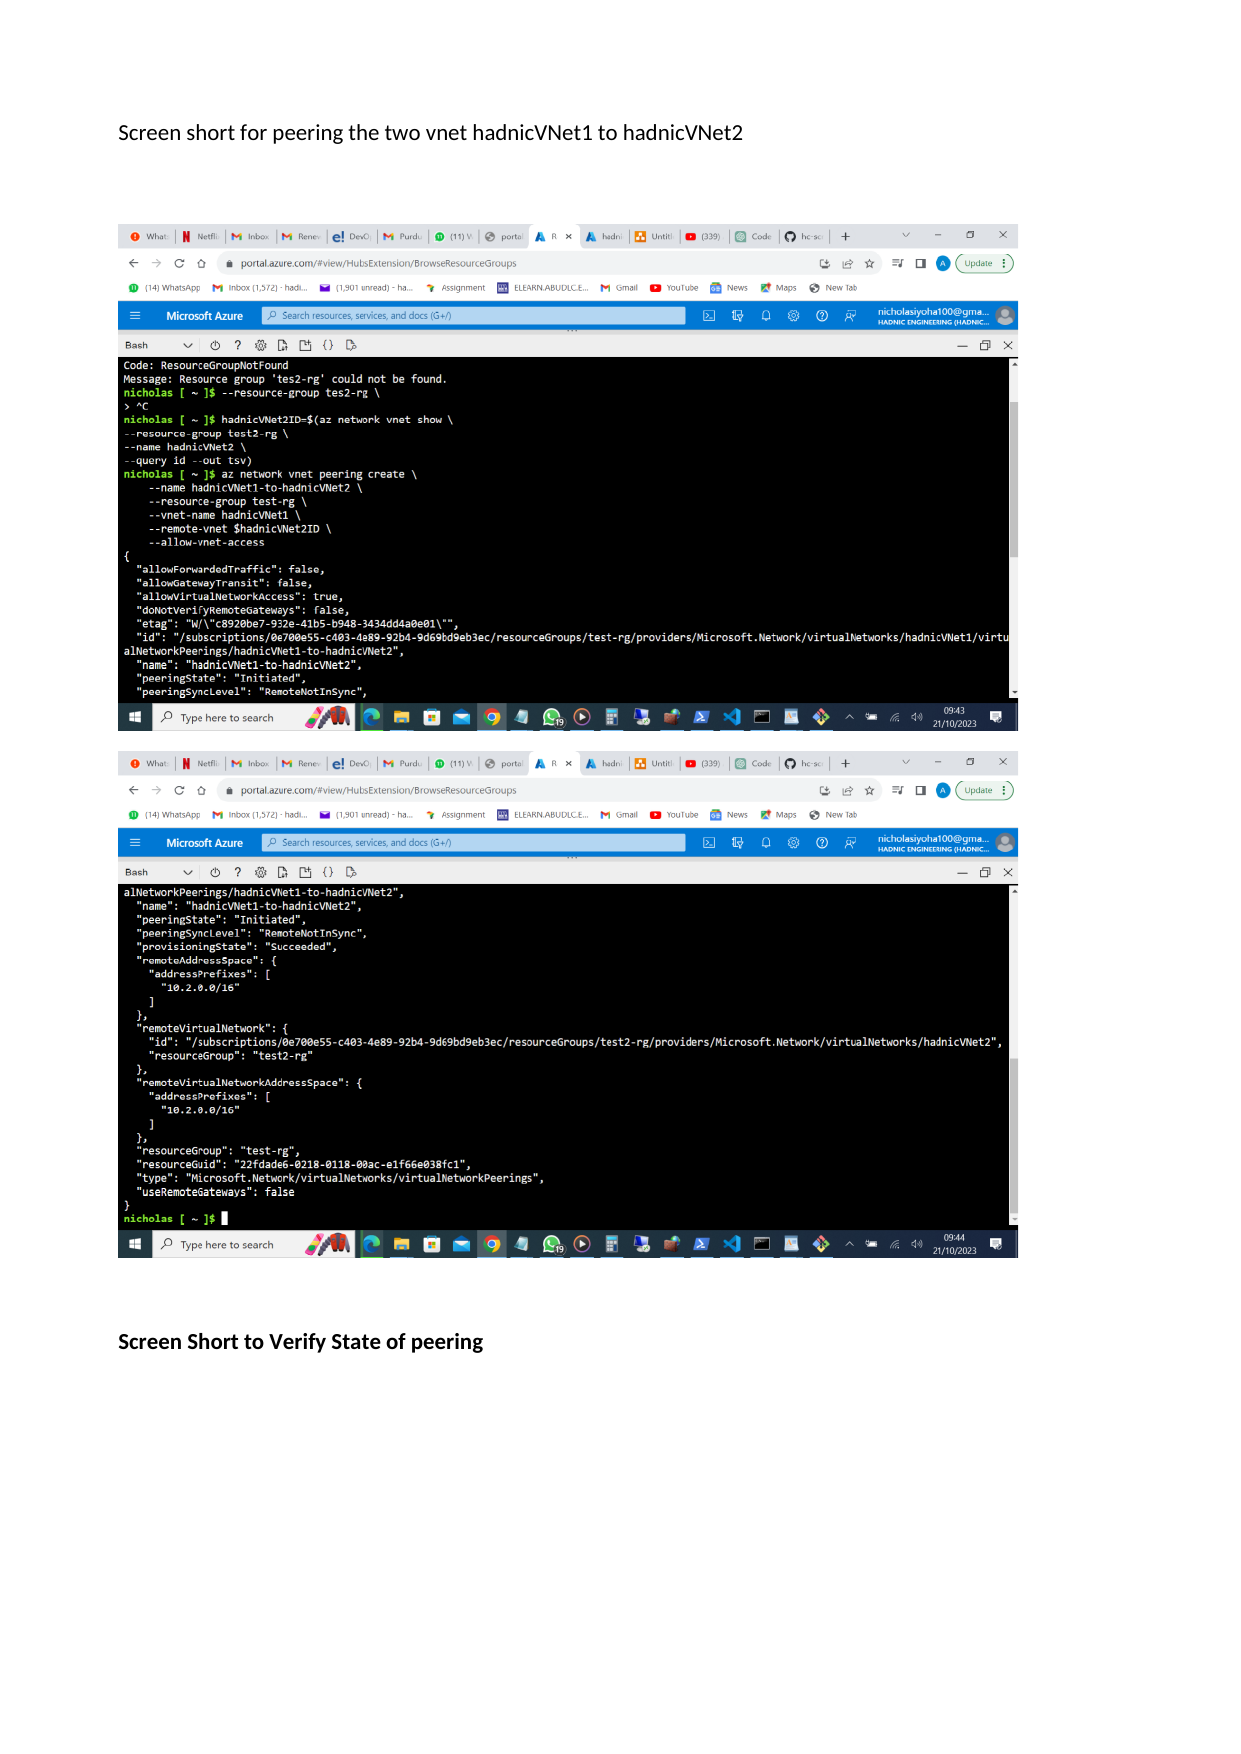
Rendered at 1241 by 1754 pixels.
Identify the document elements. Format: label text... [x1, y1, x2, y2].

text Screen short for peering the two vnet hadnicVNet1 to hadnicVNet2 [118, 118, 1122, 146]
text Screen Short to Verify State of peering [118, 1327, 1122, 1355]
